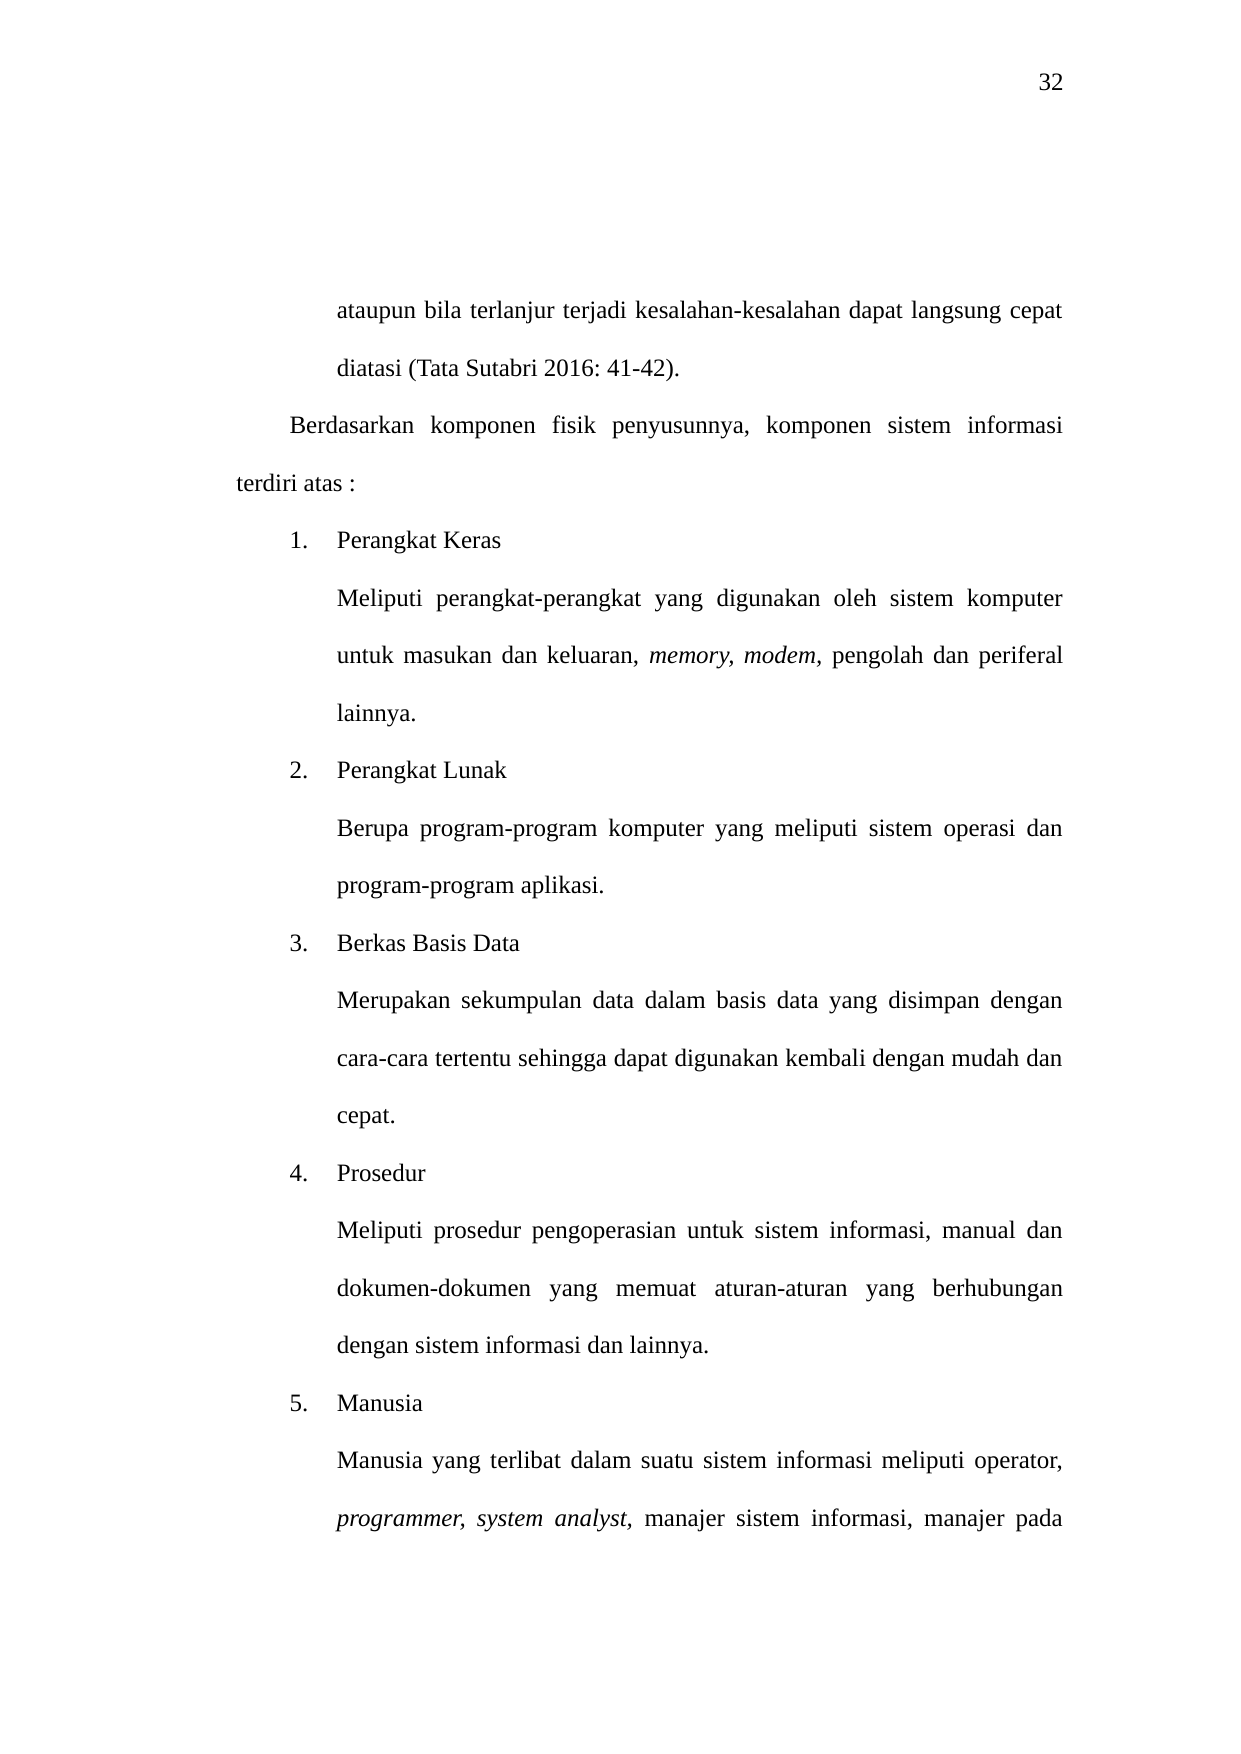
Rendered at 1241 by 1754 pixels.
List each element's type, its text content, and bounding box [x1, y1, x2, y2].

text Berdasarkan komponen fisik penyusunnya, komponen sistem informasi terdiri atas : [236, 410, 1063, 497]
list Perangkat Lunak [289, 755, 1063, 784]
list Meliputi prosedur pengoperasian untuk sistem informasi, manual dan dokumen-dokumen yang memuat aturan-aturan yang berhubungan dengan sistem informasi dan lainnya. [289, 1215, 1063, 1359]
list Berkas Basis Data [289, 928, 1063, 957]
list Meliputi perangkat-perangkat yang digunakan oleh sistem komputer untuk masukan dan keluaran, memory, modem, pengolah dan periferal lainnya. [289, 583, 1063, 727]
list Prosedur [289, 1158, 1063, 1187]
list Merupakan sekumpulan data dalam basis data yang disimpan dengan cara-cara tertentu sehingga dapat digunakan kembali dengan mudah dan cepat. [289, 985, 1063, 1129]
list Manusia yang terlibat dalam suatu sistem informasi meliputi operator, programmer, system analyst, manajer sistem informasi, manajer pada [289, 1445, 1063, 1532]
list Perangkat Keras [289, 525, 1063, 554]
list Berupa program-program komputer yang meliputi sistem operasi dan program-program aplikasi. [289, 813, 1063, 899]
list ataupun bila terlanjur terjadi kesalahan-kesalahan dapat langsung cepat diatasi (Tata Sutabri 2016: 41-42). [289, 295, 1063, 382]
list Manusia [289, 1388, 1063, 1417]
